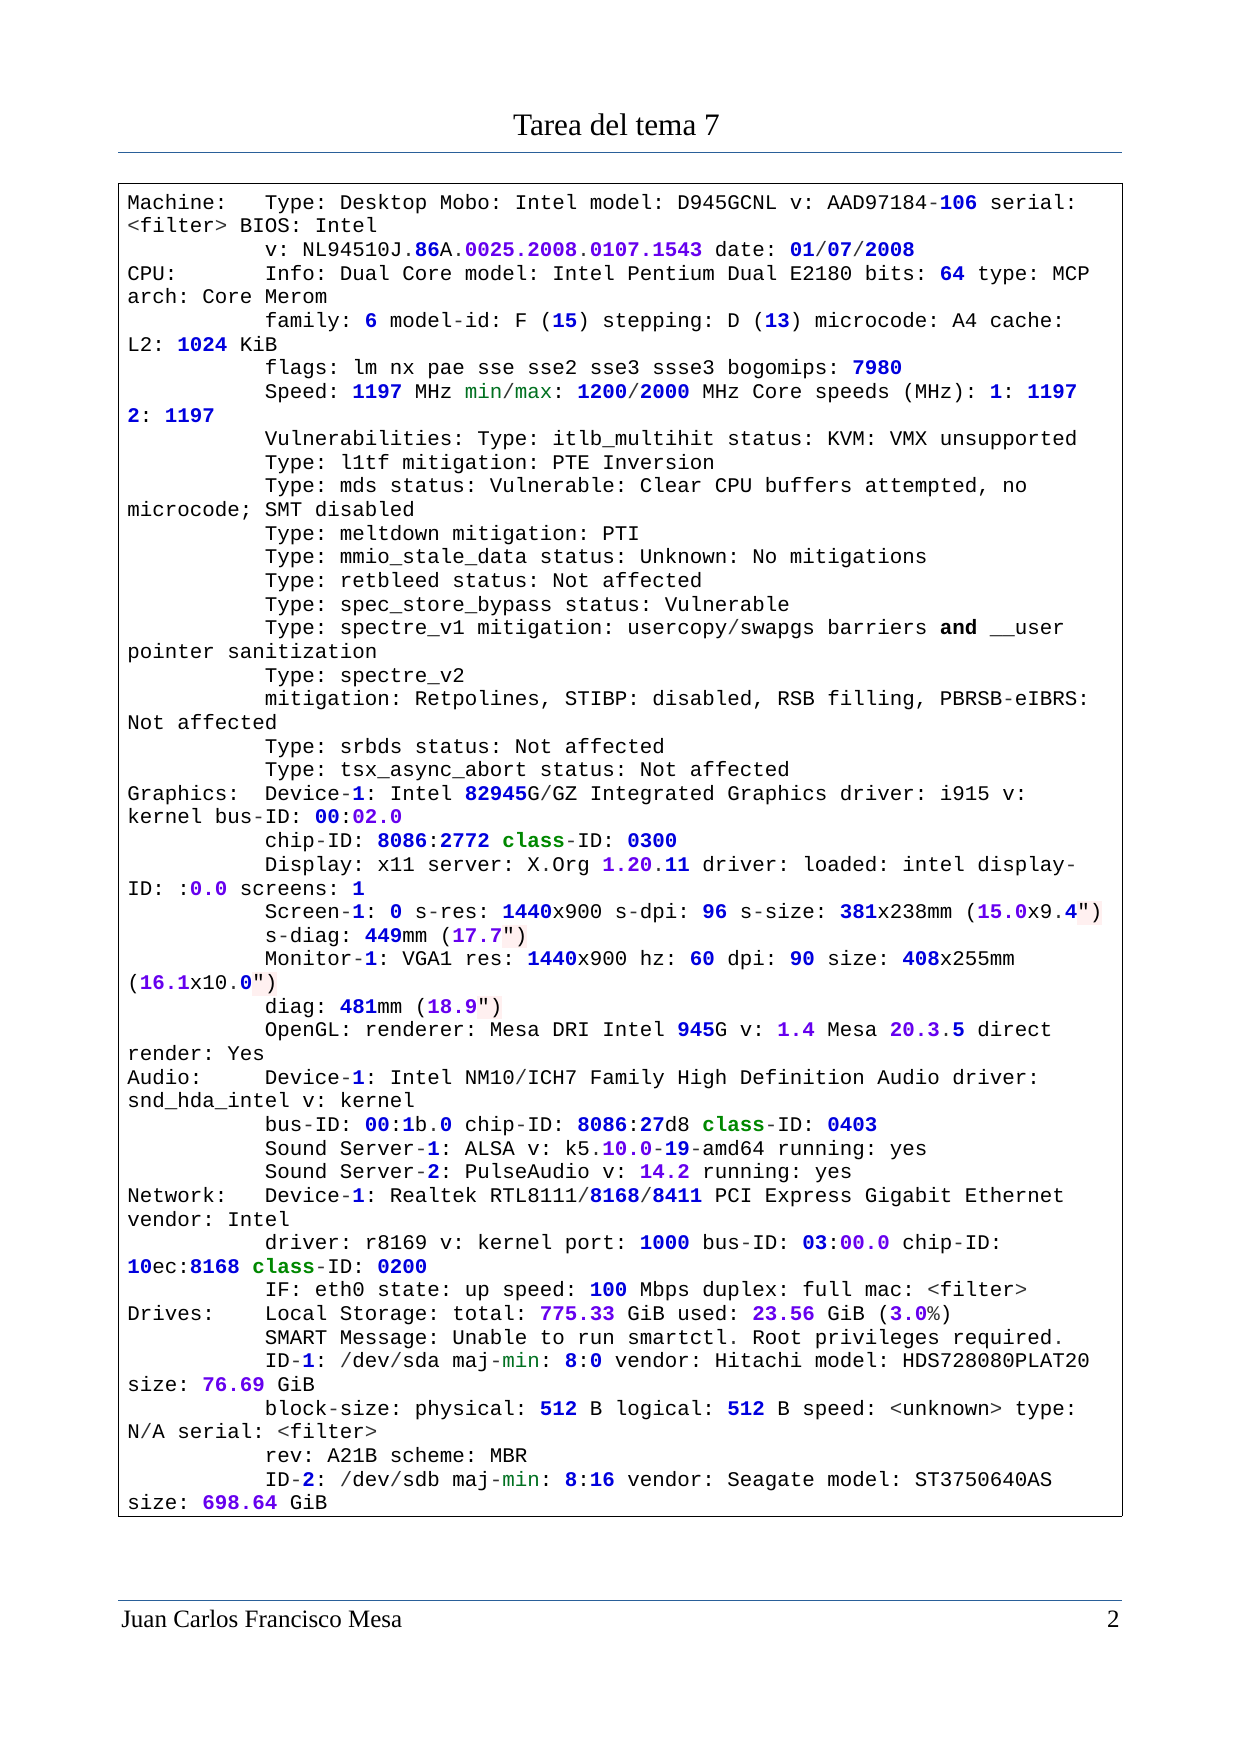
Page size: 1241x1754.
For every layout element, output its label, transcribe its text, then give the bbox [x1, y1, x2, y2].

text Type: meltdown mitigation: PTI [119, 514, 1122, 537]
text Sound Server-1: ALSA v: k5.10.0-19-amd64 running: yes [119, 1129, 1122, 1152]
text Type: srbds status: Not affected [119, 727, 1122, 750]
text Screen-1: 0 s-res: 1440x900 s-dpi: 96 s-size: 381x238mm (15.0x9.4") [119, 892, 1122, 916]
text driver: r8169 v: kernel port: 1000 bus-ID: 03:00.0 chip-ID: 10ec:8168 class-ID: 0200 [119, 1223, 1122, 1271]
text SMART Message: Unable to run smartctl. Root privileges required. [119, 1318, 1122, 1341]
text Type: tsx_async_abort status: Not affected [119, 750, 1122, 774]
text Audio: Device-1: Intel NM10/ICH7 Family High Definition Audio driver: snd_hda_intel v: kernel [119, 1058, 1122, 1105]
text Network: Device-1: Realtek RTL8111/8168/8411 PCI Express Gigabit Ethernet vendor: Intel [119, 1176, 1122, 1223]
text Type: retbleed status: Not affected [119, 561, 1122, 585]
text Type: mds status: Vulnerable: Clear CPU buffers attempted, no microcode; SMT disabled [119, 467, 1122, 514]
text bus-ID: 00:1b.0 chip-ID: 8086:27d8 class-ID: 0403 [119, 1105, 1122, 1129]
text Drives: Local Storage: total: 775.33 GiB used: 23.56 GiB (3.0%) [119, 1294, 1122, 1318]
text Type: spectre_v1 mitigation: usercopy/swapgs barriers and __user pointer sanitization [119, 608, 1122, 656]
text ID-2: /dev/sdb maj-min: 8:16 vendor: Seagate model: ST3750640AS size: 698.64 GiB [119, 1460, 1122, 1516]
text CPU: Info: Dual Core model: Intel Pentium Dual E2180 bits: 64 type: MCP arch: Core Merom [119, 254, 1122, 301]
text rev: A21B scheme: MBR [119, 1436, 1122, 1460]
text v: NL94510J.86A.0025.2008.0107.1543 date: 01/07/2008 [119, 230, 1122, 254]
text Vulnerabilities: Type: itlb_multihit status: KVM: VMX unsupported [119, 419, 1122, 443]
text Type: spectre_v2 [119, 656, 1122, 679]
text chip-ID: 8086:2772 class-ID: 0300 [119, 821, 1122, 845]
text Graphics: Device-1: Intel 82945G/GZ Integrated Graphics driver: i915 v: kernel bus-ID: 00:02.0 [119, 774, 1122, 821]
text Type: mmio_stale_data status: Unknown: No mitigations [119, 537, 1122, 561]
text diag: 481mm (18.9") [119, 987, 1122, 1010]
text flags: lm nx pae sse sse2 sse3 ssse3 bogomips: 7980 [119, 348, 1122, 372]
text Monitor-1: VGA1 res: 1440x900 hz: 60 dpi: 90 size: 408x255mm (16.1x10.0") [119, 939, 1122, 987]
text s-diag: 449mm (17.7") [119, 916, 1122, 939]
text family: 6 model-id: F (15) stepping: D (13) microcode: A4 cache: L2: 1024 KiB [119, 301, 1122, 348]
text Machine: Type: Desktop Mobo: Intel model: D945GCNL v: AAD97184-106 serial: <filter> BIOS: Intel [119, 184, 1122, 230]
text Type: l1tf mitigation: PTE Inversion [119, 443, 1122, 467]
text Display: x11 server: X.Org 1.20.11 driver: loaded: intel display-ID: :0.0 screens: 1 [119, 845, 1122, 892]
text OpenGL: renderer: Mesa DRI Intel 945G v: 1.4 Mesa 20.3.5 direct render: Yes [119, 1010, 1122, 1058]
text mitigation: Retpolines, STIBP: disabled, RSB filling, PBRSB-eIBRS: Not affected [119, 679, 1122, 727]
text Sound Server-2: PulseAudio v: 14.2 running: yes [119, 1152, 1122, 1176]
text ID-1: /dev/sda maj-min: 8:0 vendor: Hitachi model: HDS728080PLAT20 size: 76.69 GiB [119, 1341, 1122, 1389]
text block-size: physical: 512 B logical: 512 B speed: <unknown> type: N/A serial: <filter> [119, 1389, 1122, 1436]
text Speed: 1197 MHz min/max: 1200/2000 MHz Core speeds (MHz): 1: 1197 2: 1197 [119, 372, 1122, 419]
text IF: eth0 state: up speed: 100 Mbps duplex: full mac: <filter> [119, 1271, 1122, 1294]
text Type: spec_store_bypass status: Vulnerable [119, 585, 1122, 608]
